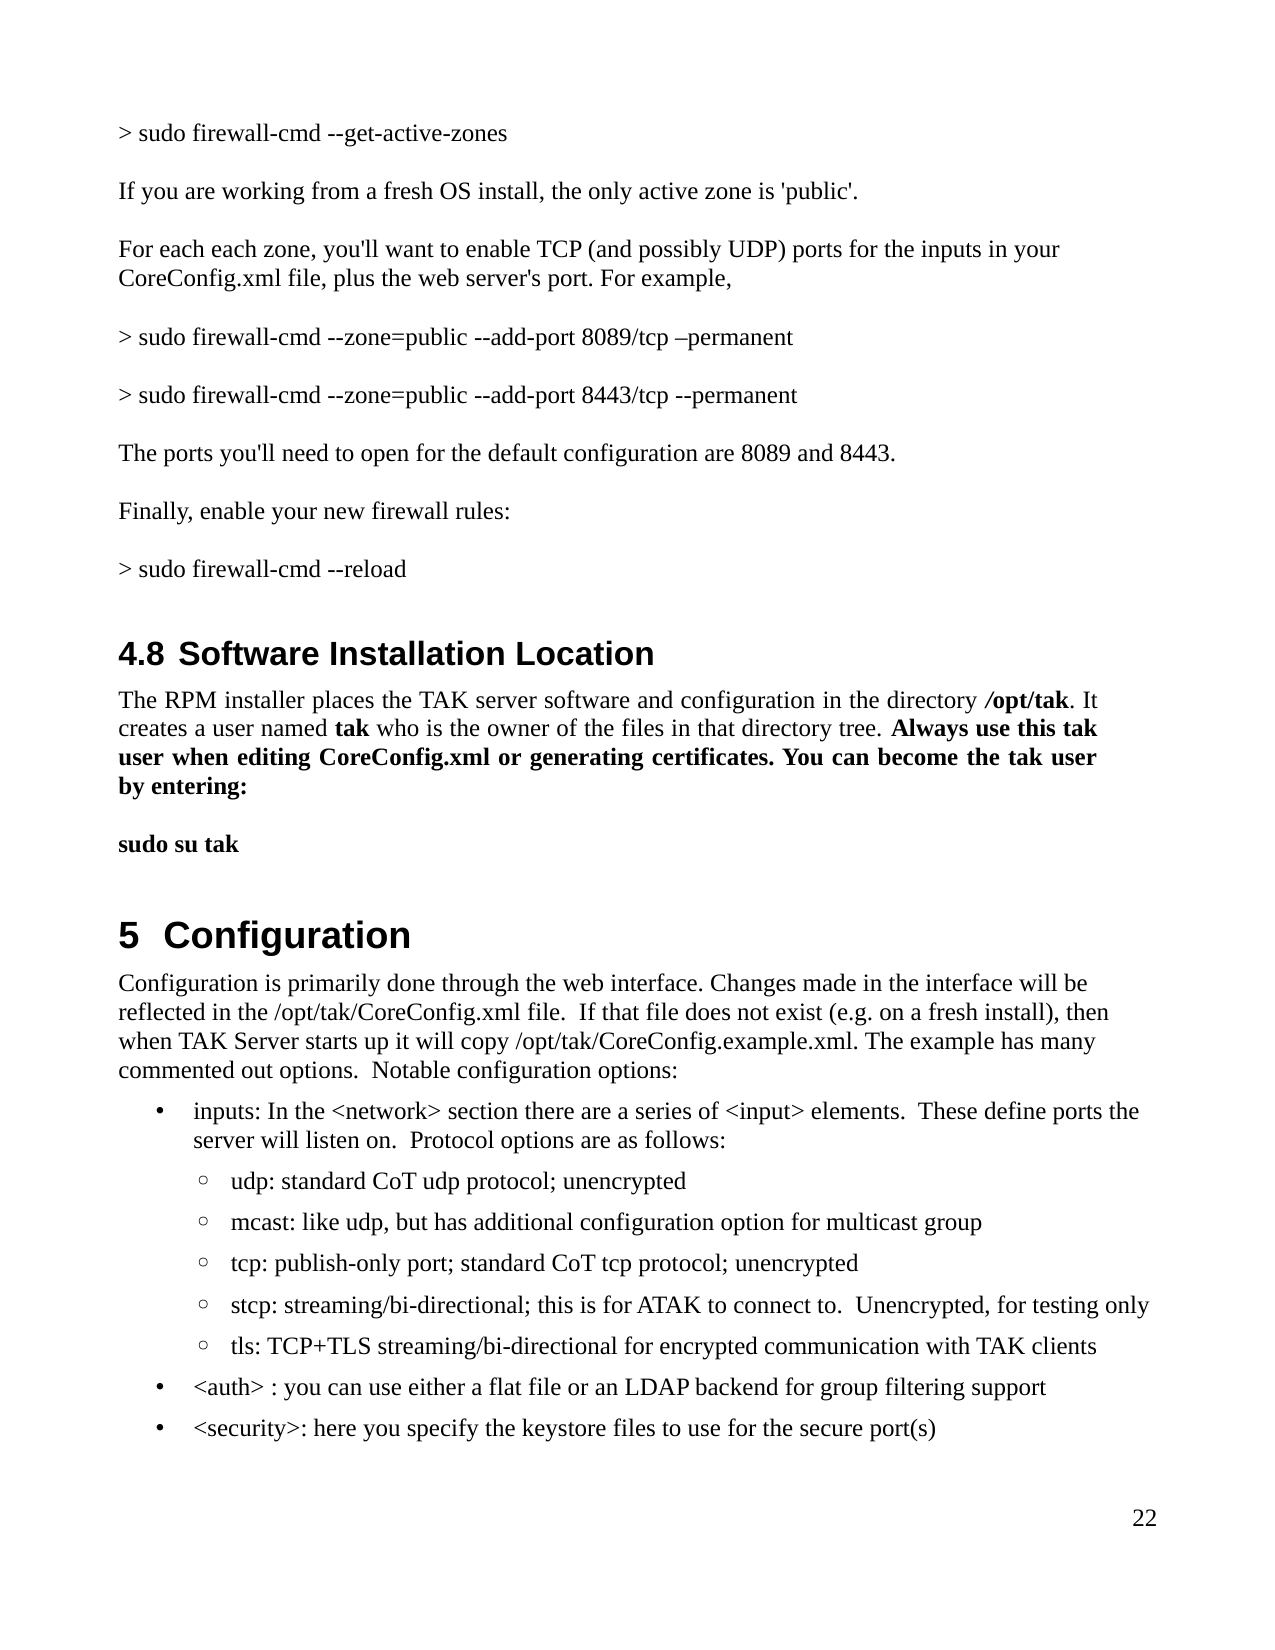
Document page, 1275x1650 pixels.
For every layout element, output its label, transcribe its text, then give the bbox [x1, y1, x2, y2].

text > sudo firewall-cmd --zone=public --add-port 8089/tcp –permanent [118, 322, 1098, 350]
text > sudo firewall-cmd --reload [118, 554, 1098, 583]
text > sudo firewall-cmd --get-active-zones [118, 118, 1098, 147]
list mcast: like udp, but has additional configuration option for multicast group [193, 1207, 1157, 1236]
text If you are working from a fresh OS install, the only active zone is 'public'. [118, 176, 1098, 205]
text The RPM installer places the TAK server software and configuration in the directory /opt/tak. It creates a user named tak who is the owner of the files in that directory tree. Always use this tak user when editing CoreConfig.xml or generating certificates. You can become the tak user by entering: [118, 685, 1098, 800]
text Finally, enable your new firewall rules: [118, 496, 1098, 525]
list <security>: here you specify the keystore files to use for the secure port(s) [156, 1413, 1157, 1442]
subtitle Software Installation Location [118, 633, 1157, 672]
subtitle Configuration [118, 912, 1157, 956]
list <auth> : you can use either a flat file or an LDAP backend for group filtering support [156, 1372, 1157, 1401]
text Configuration is primarily done through the web interface. Changes made in the interface will be reflected in the /opt/tak/CoreConfig.xml file. If that file does not exist (e.g. on a fresh install), then when TAK Server starts up it will copy /opt/tak/CoreConfig.example.xml. The example has many commented out options. Notable configuration options: [118, 968, 1157, 1083]
list udp: standard CoT udp protocol; unencrypted [193, 1166, 1157, 1195]
list tls: TCP+TLS streaming/bi-directional for encrypted communication with TAK clients [193, 1331, 1157, 1360]
text sudo su tak [118, 829, 1098, 858]
text The ports you'll need to open for the default configuration are 8089 and 8443. [118, 438, 1098, 467]
list tcp: publish-only port; standard CoT tcp protocol; unencrypted [193, 1248, 1157, 1277]
list inputs: In the <network> section there are a series of <input> elements. These define ports the server will listen on. Protocol options are as follows: [156, 1096, 1157, 1153]
text > sudo firewall-cmd --zone=public --add-port 8443/tcp --permanent [118, 380, 1098, 408]
list stcp: streaming/bi-directional; this is for ATAK to connect to. Unencrypted, for testing only [193, 1290, 1157, 1318]
text For each each zone, you'll want to enable TCP (and possibly UDP) ports for the inputs in your CoreConfig.xml file, plus the web server's port. For example, [118, 234, 1098, 292]
